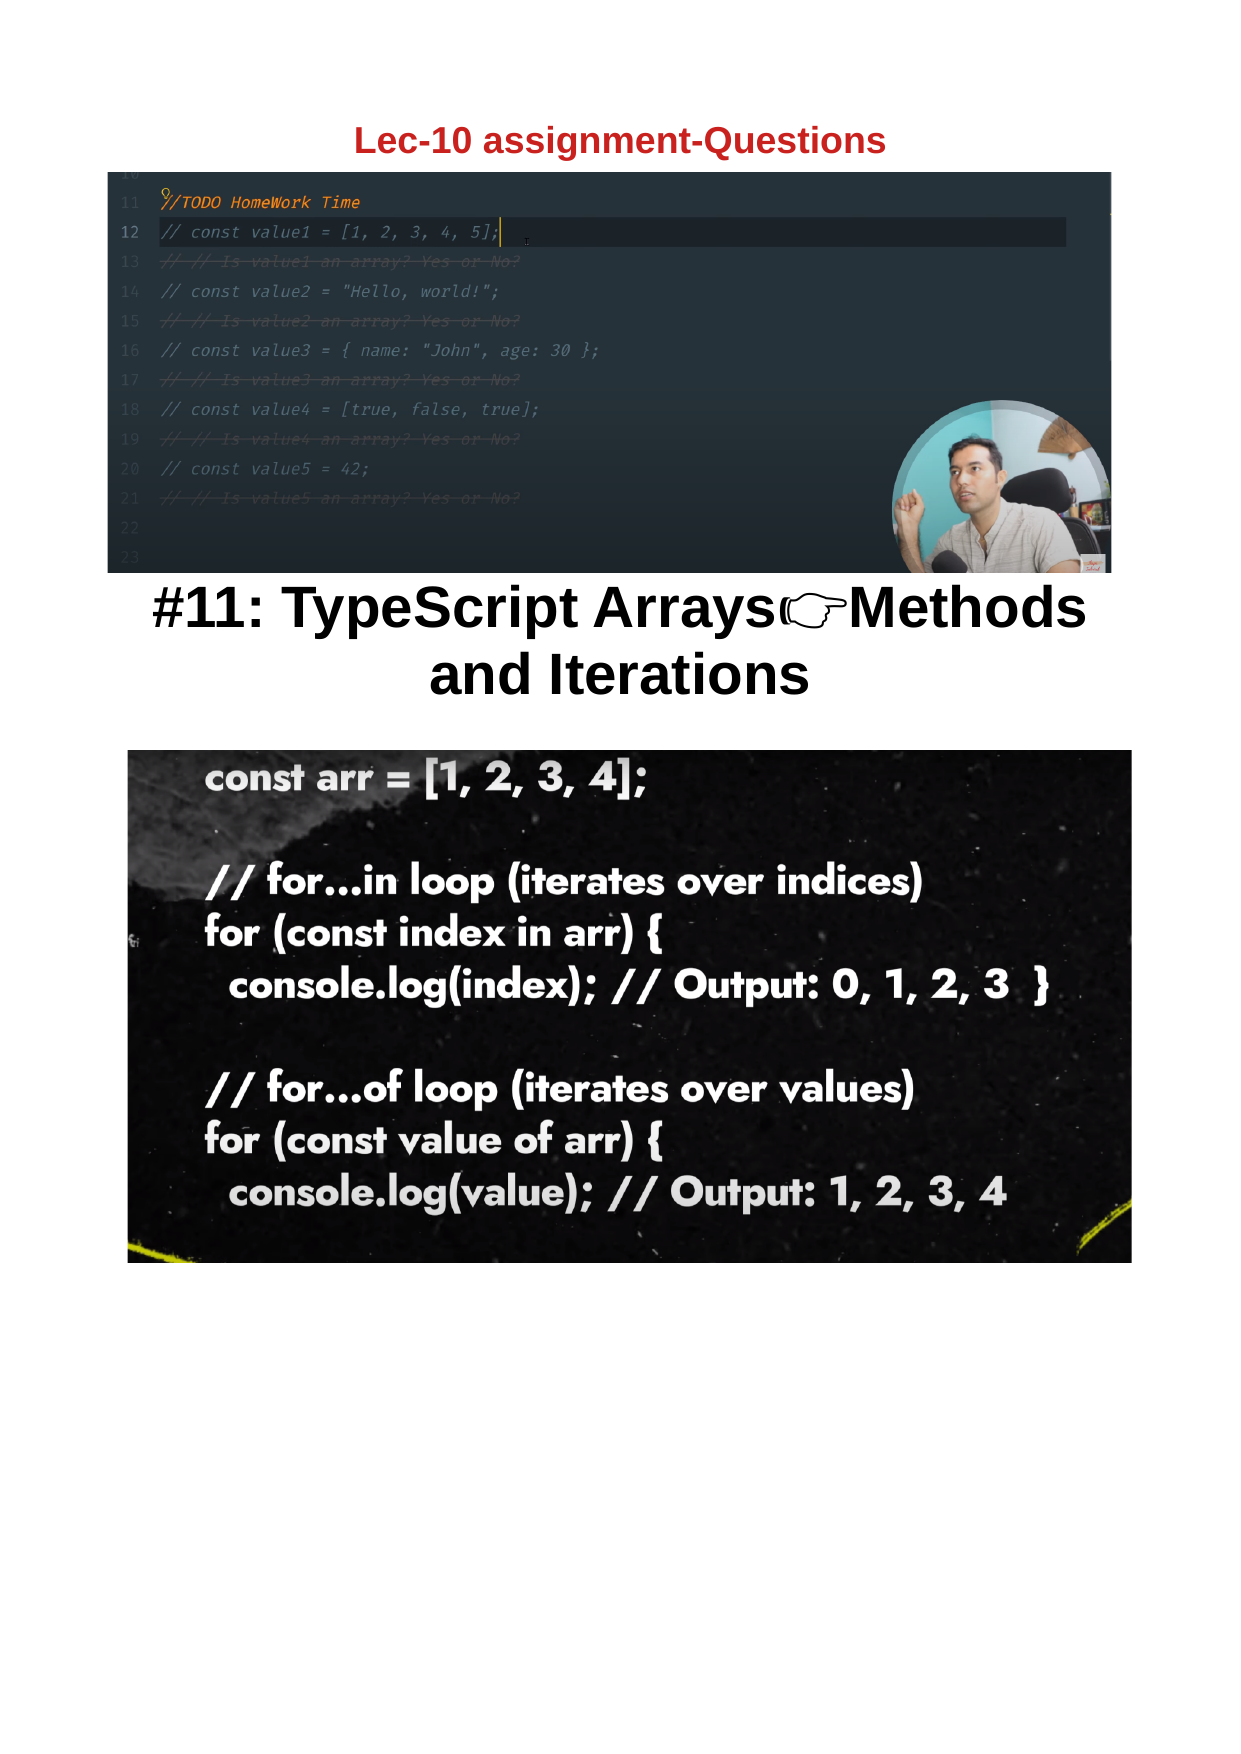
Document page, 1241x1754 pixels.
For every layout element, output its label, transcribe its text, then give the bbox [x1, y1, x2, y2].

title #11: TypeScript Arrays👉Methods and Iterations [118, 199, 1122, 707]
subtitle Lec-10 assignment-Questions [118, 118, 1122, 161]
picture [107, 172, 1112, 573]
picture [127, 750, 1132, 1263]
